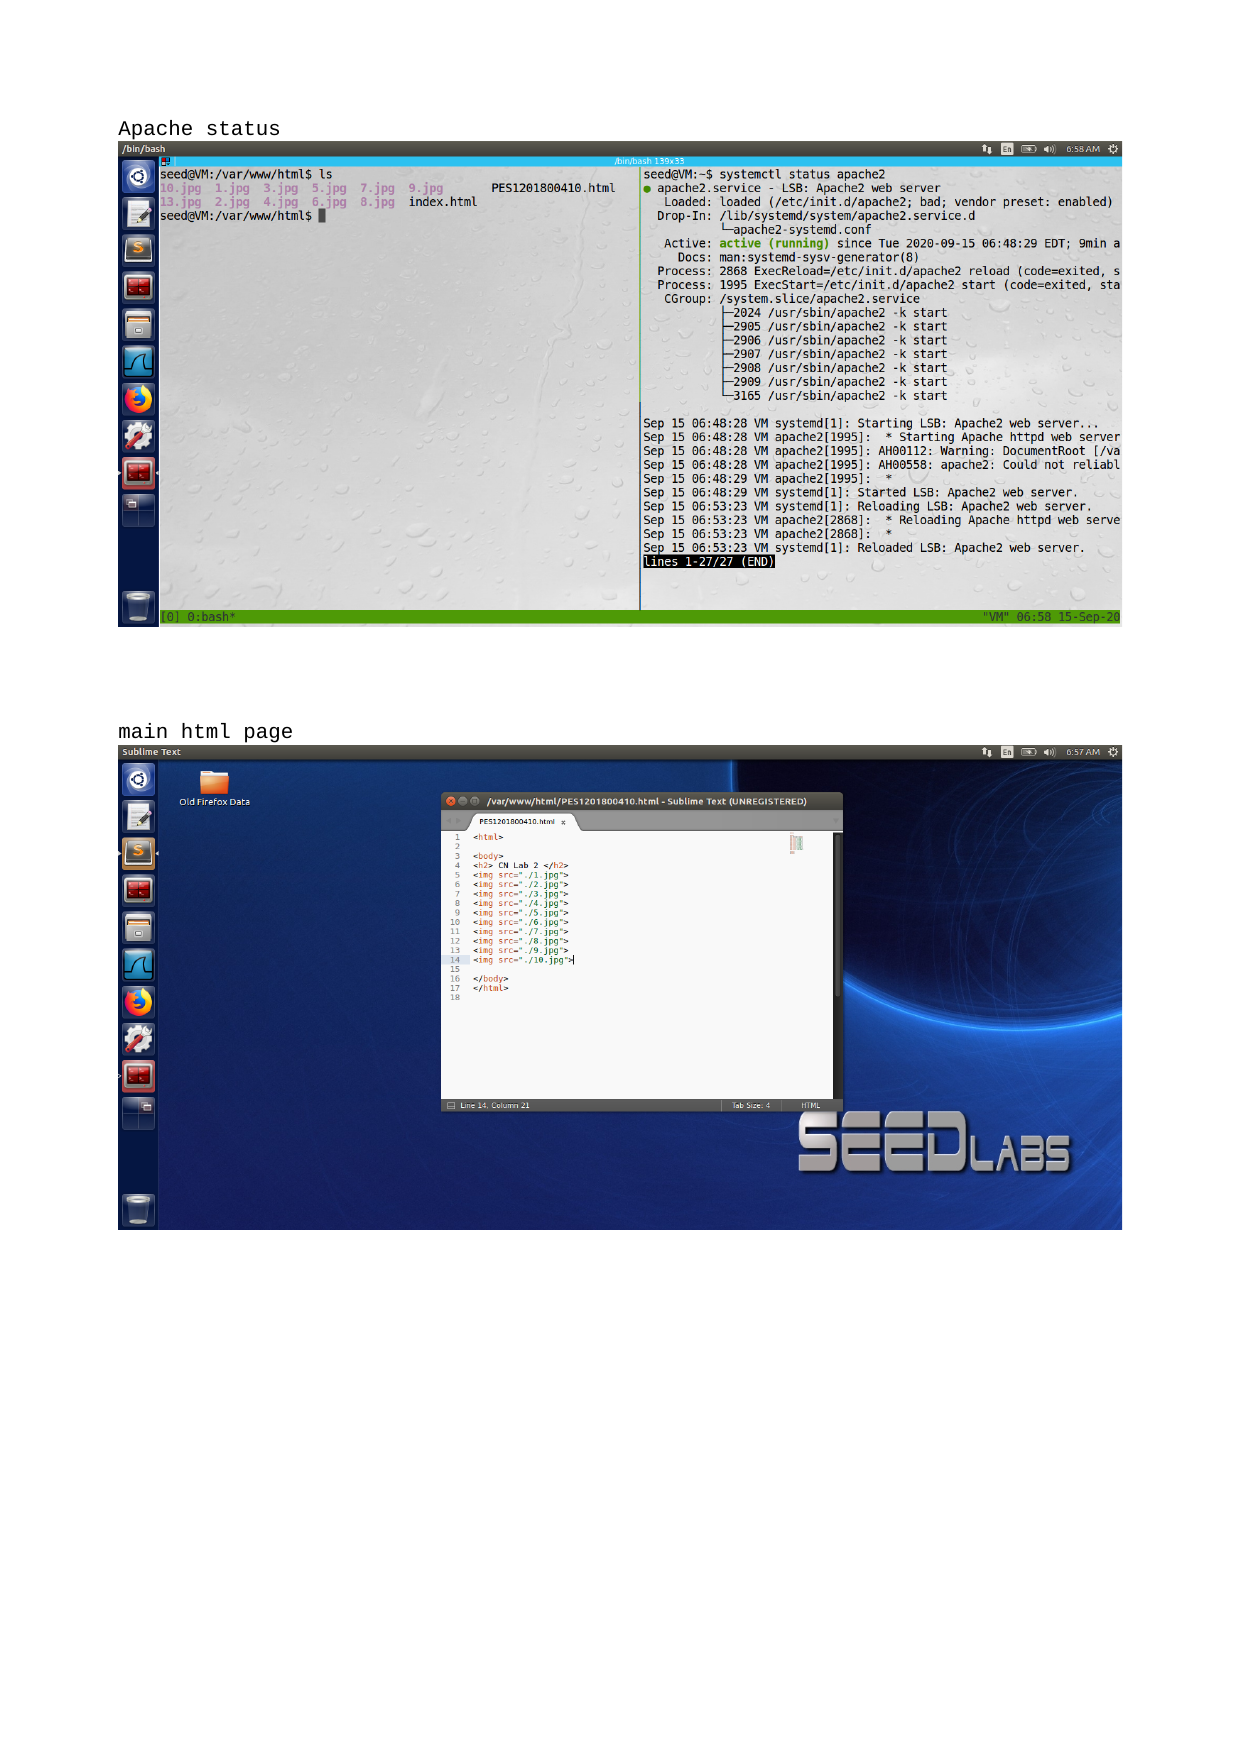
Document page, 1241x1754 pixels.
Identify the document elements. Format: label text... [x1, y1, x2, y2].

text Apache status [118, 118, 1122, 141]
picture [118, 141, 1123, 627]
text main html page [118, 721, 1122, 745]
picture [118, 745, 1123, 1230]
